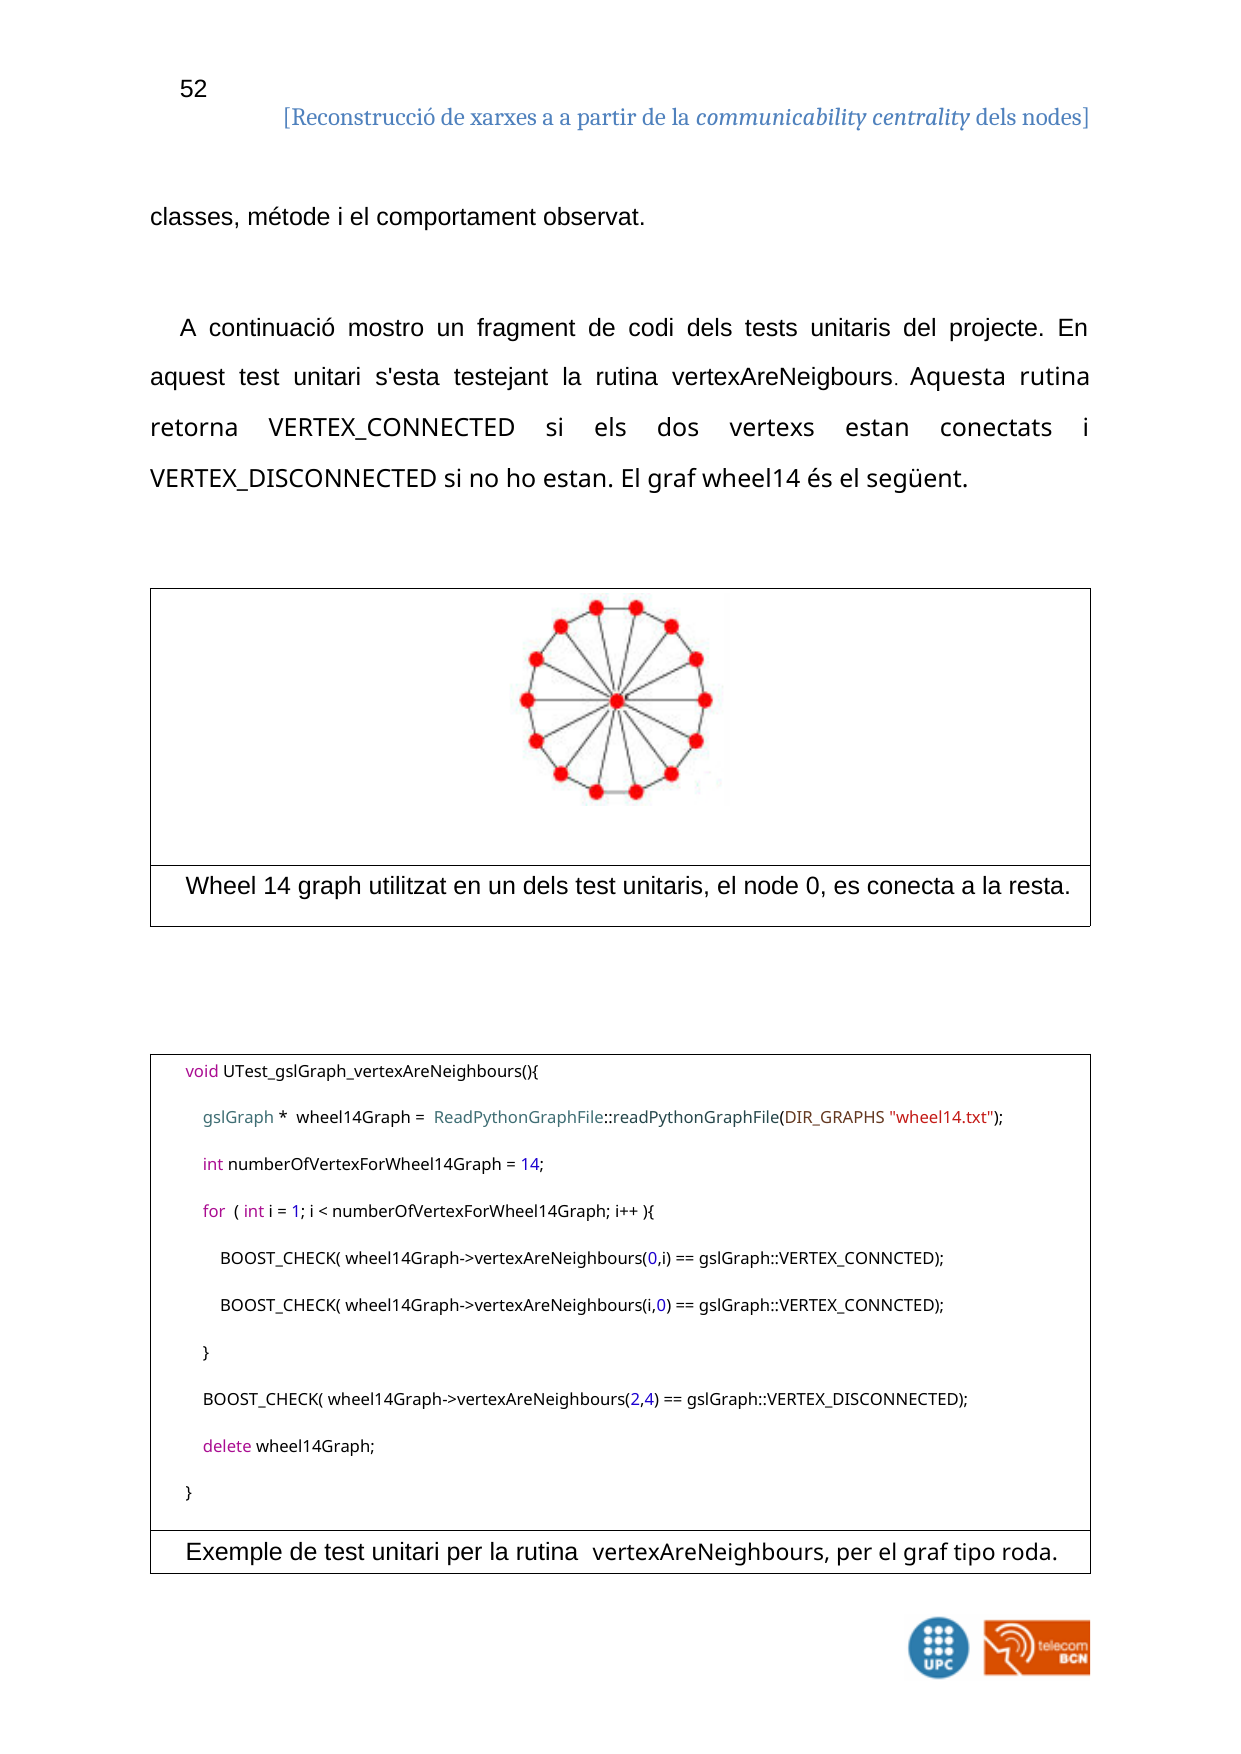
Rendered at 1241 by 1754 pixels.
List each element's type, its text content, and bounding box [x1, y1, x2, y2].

table_cell Wheel 14 graph utilitzat en un dels test unitaris, el node 0, es conecta a la resta. [151, 866, 1090, 926]
table_cell Exemple de test unitari per la rutina vertexAreNeighbours, per el graf tipo roda. [151, 1531, 1090, 1573]
table_header [151, 589, 1090, 865]
text classes, métode i el comportament observat. [150, 202, 1090, 230]
text A continuació mostro un fragment de codi dels tests unitaris del projecte. En aquest test unitari s'esta testejant la rutina vertexAreNeigbours. Aquesta rutina retorna VERTEX_CONNECTED si els dos vertexs estan conectats i VERTEX_DISCONNECTED si no ho estan. El graf wheel14 és el següent. [150, 313, 1090, 495]
picture [509, 593, 731, 806]
picture [904, 1614, 1091, 1681]
table_header void UTest_gslGraph_vertexAreNeighbours(){ gslGraph * wheel14Graph = ReadPythonGraphFile::readPythonGraphFile(DIR_GRAPHS "wheel14.txt"); int numberOfVertexForWheel14Graph = 14; for ( int i = 1; i < numberOfVertexForWheel14Graph; i++ ){ BOOST_CHECK( wheel14Graph->vertexAreNeighbours(0,i) == gslGraph::VERTEX_CONNCTED); BOOST_CHECK( wheel14Graph->vertexAreNeighbours(i,0) == gslGraph::VERTEX_CONNCTED); } BOOST_CHECK( wheel14Graph->vertexAreNeighbours(2,4) == gslGraph::VERTEX_DISCONNECTED); delete wheel14Graph; } [151, 1055, 1090, 1530]
